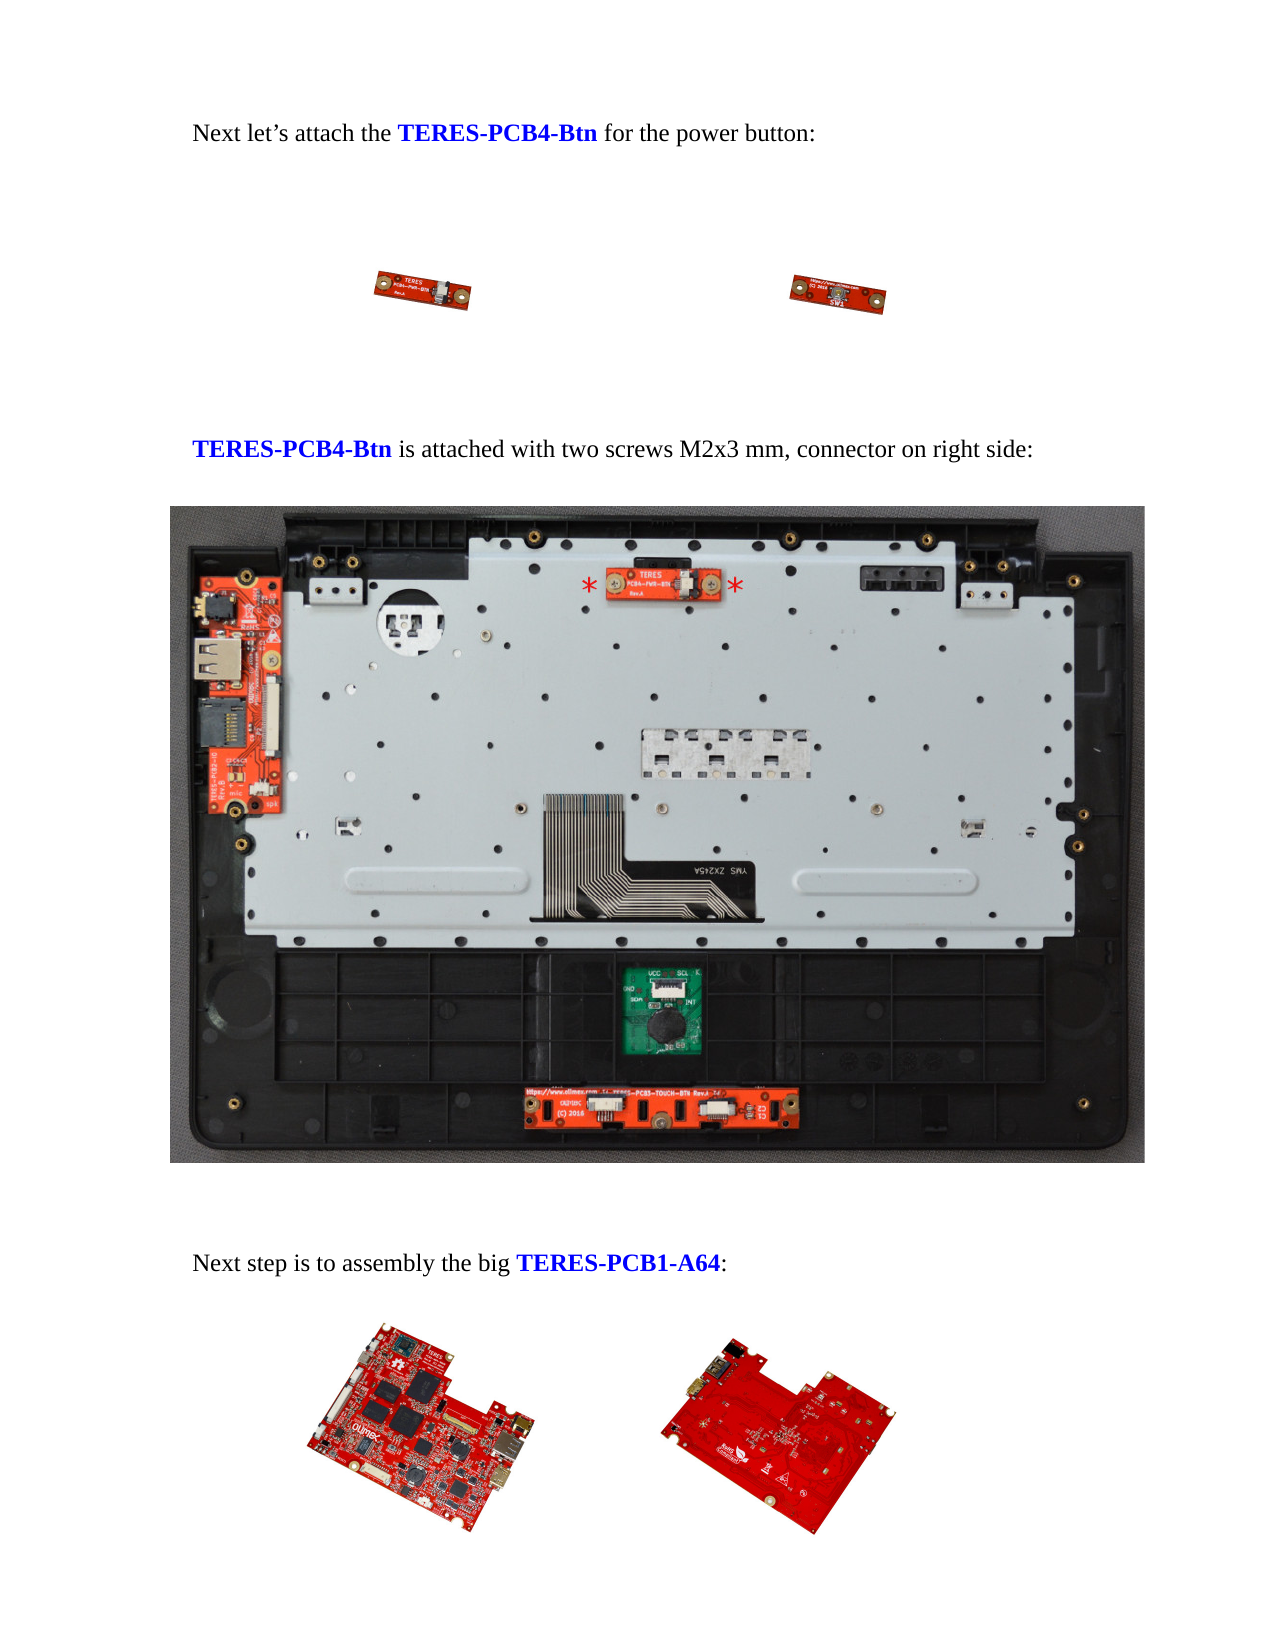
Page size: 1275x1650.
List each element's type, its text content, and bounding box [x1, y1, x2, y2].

picture [285, 1292, 555, 1563]
text TERES-PCB4-Btn is attached with two screws M2x3 mm, connector on right side: [118, 434, 1157, 463]
picture [287, 155, 558, 426]
picture [643, 1301, 914, 1572]
text Next let’s attach the TERES-PCB4-Btn for the power button: [118, 118, 1157, 147]
text Next step is to assembly the big TERES-PCB1-A64: [118, 1248, 1157, 1277]
picture [170, 506, 1145, 1163]
picture [702, 159, 973, 430]
